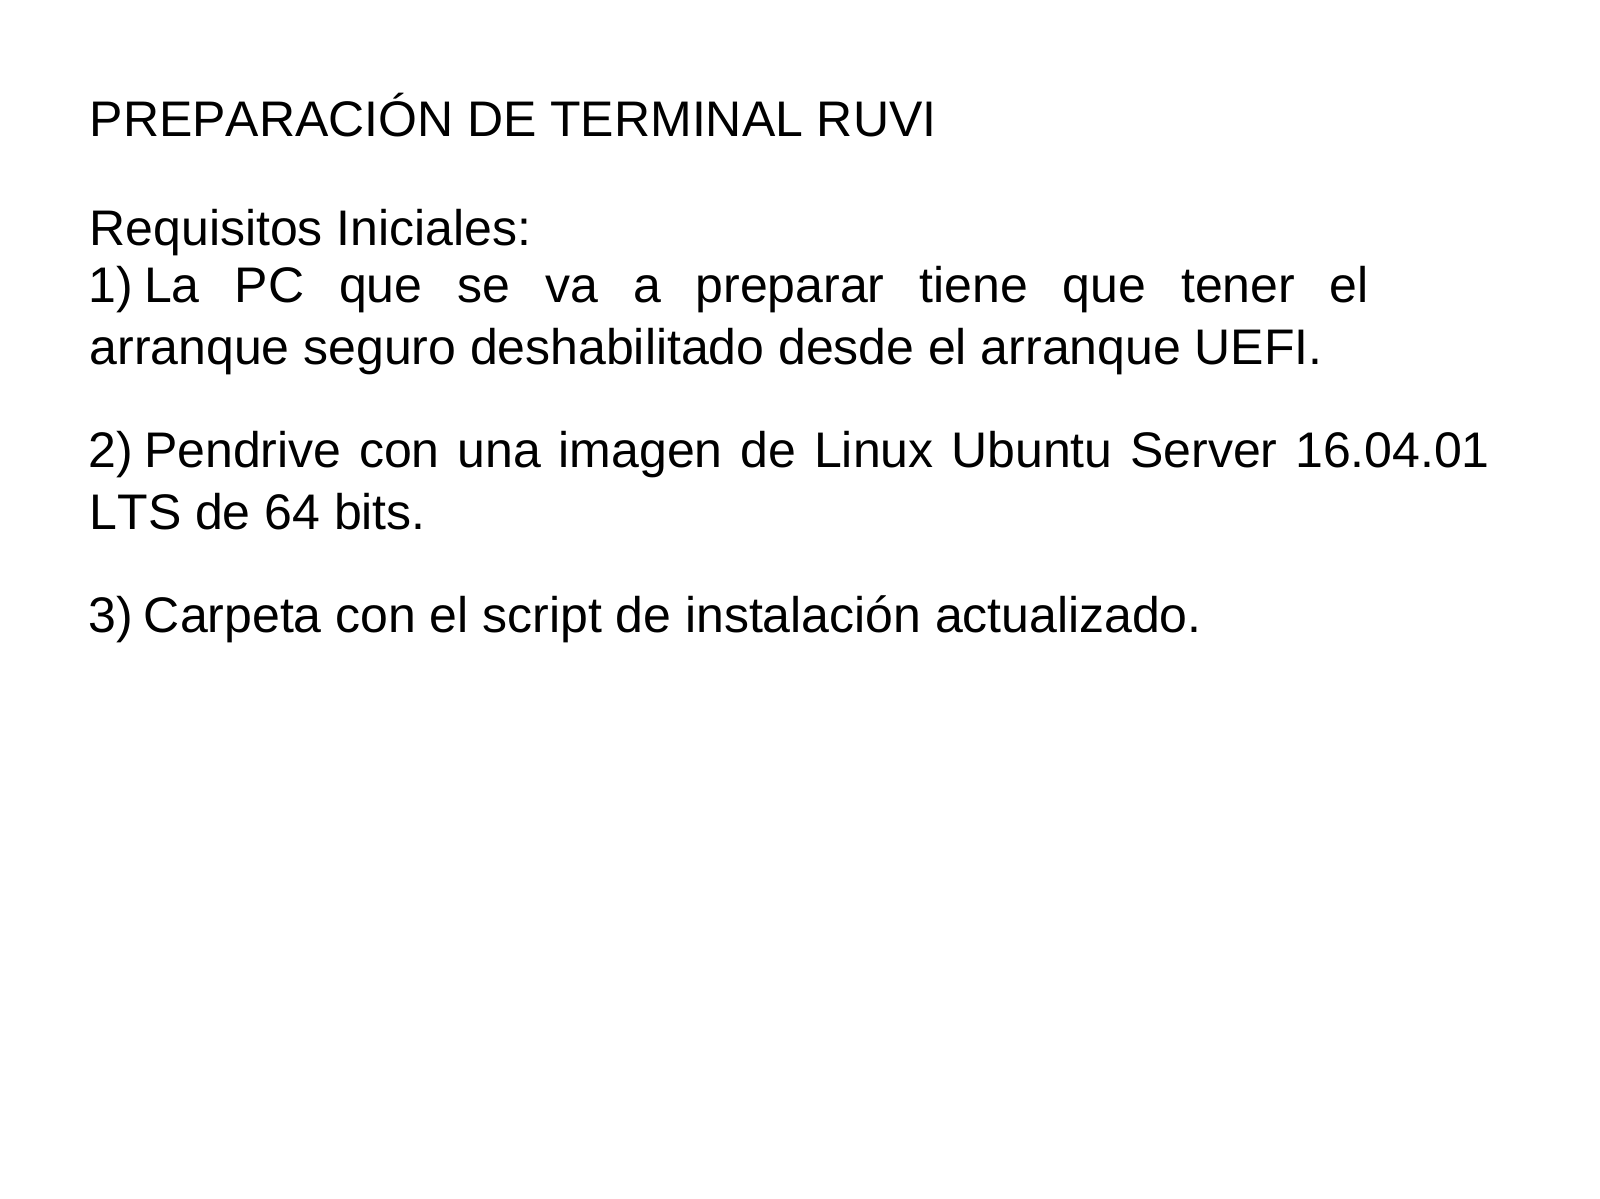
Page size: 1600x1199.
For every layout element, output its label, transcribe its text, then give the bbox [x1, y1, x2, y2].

list La PC que se va a preparar tiene que tener el arranque seguro deshabilitado desde el arranque UEFI. [88, 256, 1371, 375]
text Requisitos Iniciales: [89, 198, 1492, 256]
list Pendrive con una imagen de Linux Ubuntu Server 16.04.01 LTS de 64 bits. [88, 421, 1492, 540]
text PREPARACIÓN DE TERMINAL RUVI [89, 90, 1492, 147]
list Carpeta con el script de instalación actualizado. [88, 586, 1492, 643]
